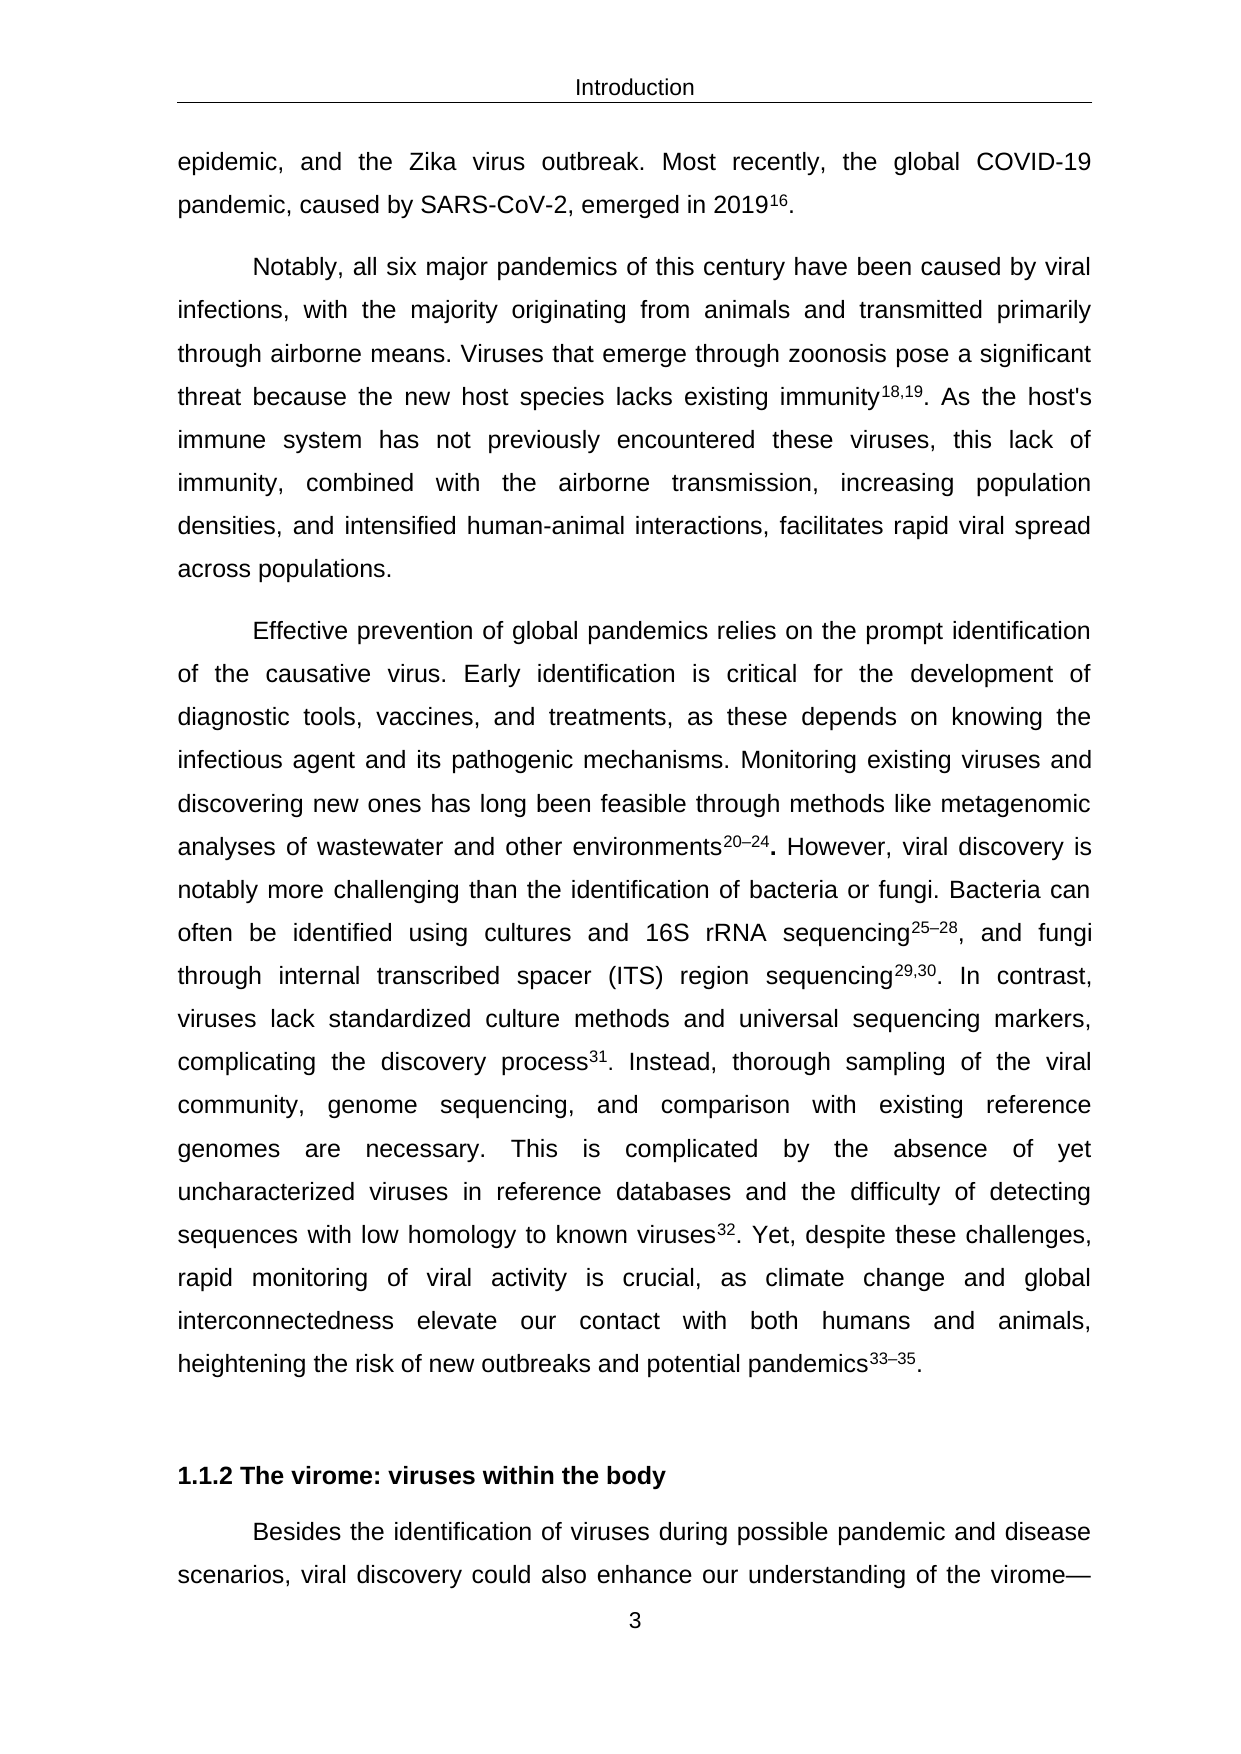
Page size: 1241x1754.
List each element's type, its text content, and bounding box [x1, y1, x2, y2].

text Notably, all six major pandemics of this century have been caused by viral infections, with the majority originating from animals and transmitted primarily through airborne means. Viruses that emerge through zoonosis pose a significant threat because the new host species lacks existing immunity18,19. As the host's immune system has not previously encountered these viruses, this lack of immunity, combined with the airborne transmission, increasing population densities, and intensified human-animal interactions, facilitates rapid viral spread across populations. [177, 252, 1092, 583]
subtitle 1.1.2 The virome: viruses within the body [177, 1461, 1092, 1490]
text Besides the identification of viruses during possible pandemic and disease scenarios, viral discovery could also enhance our understanding of the virome— [177, 1517, 1092, 1588]
text Effective prevention of global pandemics relies on the prompt identification of the causative virus. Early identification is critical for the development of diagnostic tools, vaccines, and treatments, as these depends on knowing the infectious agent and its pathogenic mechanisms. Monitoring existing viruses and discovering new ones has long been feasible through methods like metagenomic analyses of wastewater and other environments20–24. However, viral discovery is notably more challenging than the identification of bacteria or fungi. Bacteria can often be identified using cultures and 16S rRNA sequencing25–28, and fungi through internal transcribed spacer (ITS) region sequencing29,30. In contrast, viruses lack standardized culture methods and universal sequencing markers, complicating the discovery process31. Instead, thorough sampling of the viral community, genome sequencing, and comparison with existing reference genomes are necessary. This is complicated by the absence of yet uncharacterized viruses in reference databases and the difficulty of detecting sequences with low homology to known viruses32. Yet, despite these challenges, rapid monitoring of viral activity is crucial, as climate change and global interconnectedness elevate our contact with both humans and animals, heightening the risk of new outbreaks and potential pandemics33–35. [177, 616, 1092, 1378]
text epidemic, and the Zika virus outbreak. Most recently, the global COVID-19 pandemic, caused by SARS-CoV-2, emerged in 201916. [177, 147, 1092, 219]
